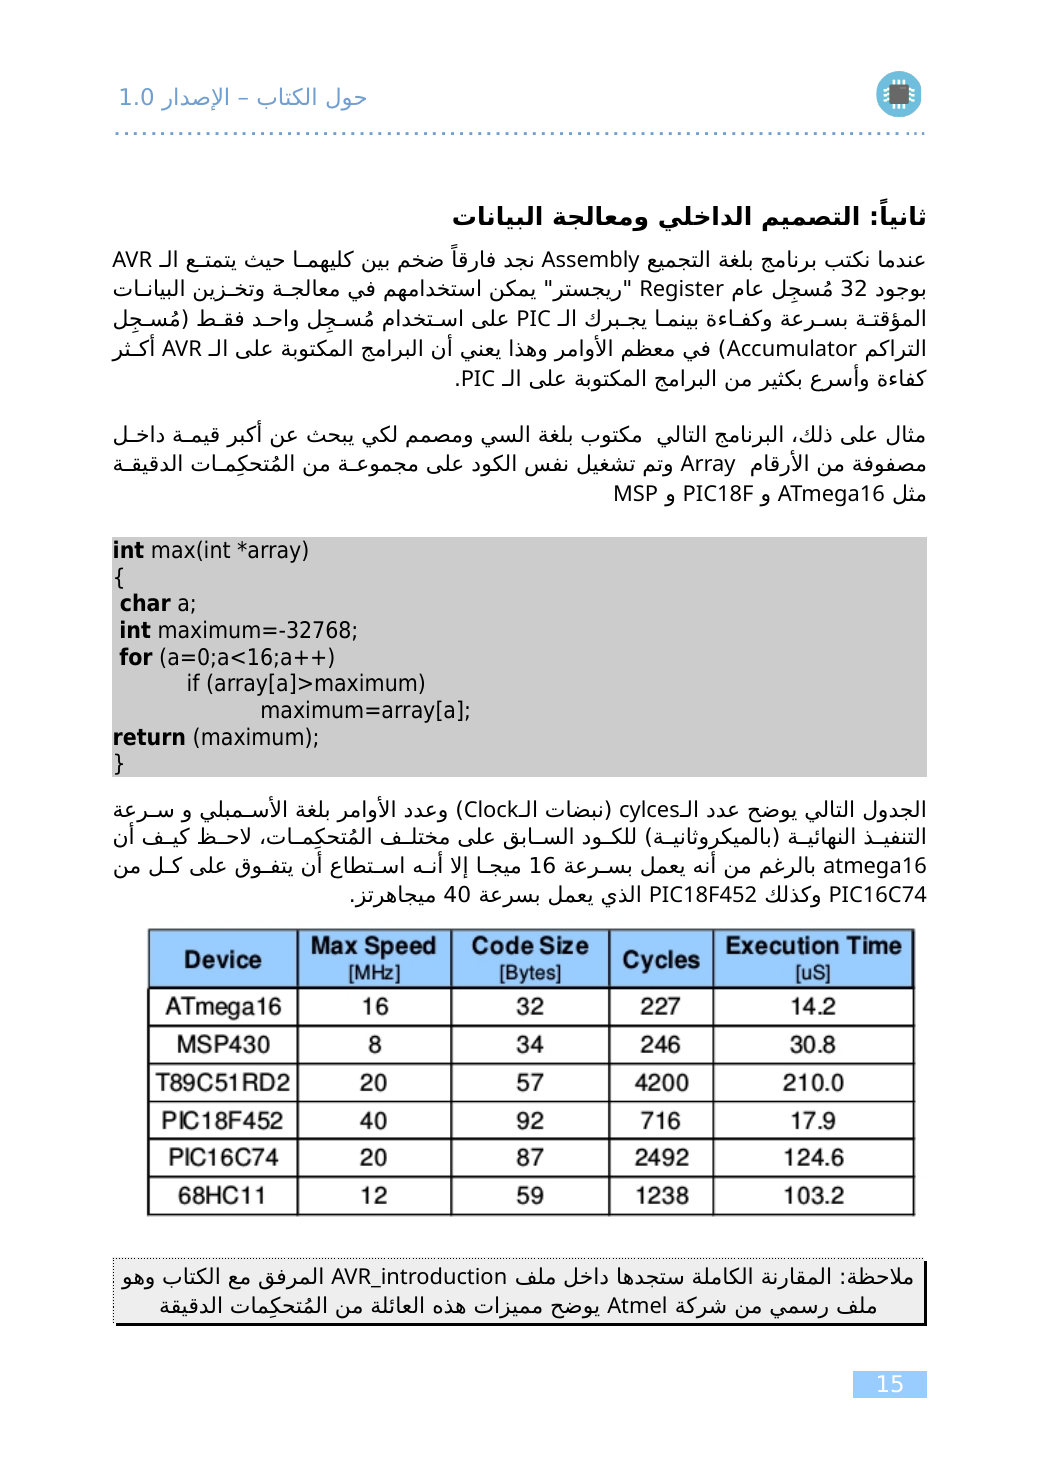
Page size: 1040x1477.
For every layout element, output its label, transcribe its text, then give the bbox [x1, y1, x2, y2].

text int maximum=-32768; [112, 617, 927, 644]
text maximum=array[a]; [112, 697, 927, 724]
text مثال على ذلك، البرنامج التالي مكتوب بلغة السي ومصمم لكي يبحث عن أكبر قيمة داخل مصفوفة من اﻷرقام Array وتم تشغيل نفس الكود على مجموعة من المُتحكِمات الدقيقة مثل ATmega16 و PIC18F و MSP [112, 422, 927, 507]
text if (array[a]>maximum) [112, 671, 927, 697]
text int max(int *array) [112, 537, 927, 564]
picture [112, 909, 927, 1228]
text return (maximum); [112, 724, 927, 751]
text char a; [112, 591, 927, 617]
text الجدول التالي يوضح عدد الـcylces (نبضات الـClock) وعدد اﻷوامر بلغة اﻷسمبلي و سرعة التنفيذ النهائية (بالميكروثانية) للكود السابق على مختلف المُتحكِمات، لاحظ كيف أن atmega16 بالرغم من أنه يعمل بسرعة 16 ميجا إلا أنه استطاع أن يتفوق على كل من PIC16C74 وكذلك PIC18F452 الذي يعمل بسرعة 40 ميجاهرتز. [112, 794, 927, 909]
text ملاحظة: المقارنة الكاملة ستجدها داخل ملف AVR_introduction المرفق مع الكتاب وهو ملف رسمي من شركة Atmel يوضح مميزات هذه العائلة من المُتحكِمات الدقيقة [112, 1257, 924, 1323]
text for (a=0;a<16;a++) [112, 644, 927, 671]
subtitle ثانياً: التصميم الداخلي ومعالجة البيانات [112, 202, 927, 231]
text عندما نكتب برنامج بلغة التجميع Assembly نجد فارقاً ضخم بين كليهما حيث يتمتع الـ AVR بوجود 32 مُسجِل عام Register "ريجستر" يمكن استخدامهم في معالجة وتخزين البيانات المؤقتة بسرعة وكفاءة بينما يجبرك الـ PIC على استخدام مُسجِل واحد فقط (مُسجِل التراكم Accumulator) في معظم الأوامر وهذا يعني أن البرامج المكتوبة على الـ AVR أكثر كفاءة وأسرع بكثير من البرامج المكتوبة على الـ PIC. [112, 244, 927, 393]
picture [876, 71, 922, 117]
text } [112, 751, 927, 777]
text { [112, 564, 927, 591]
